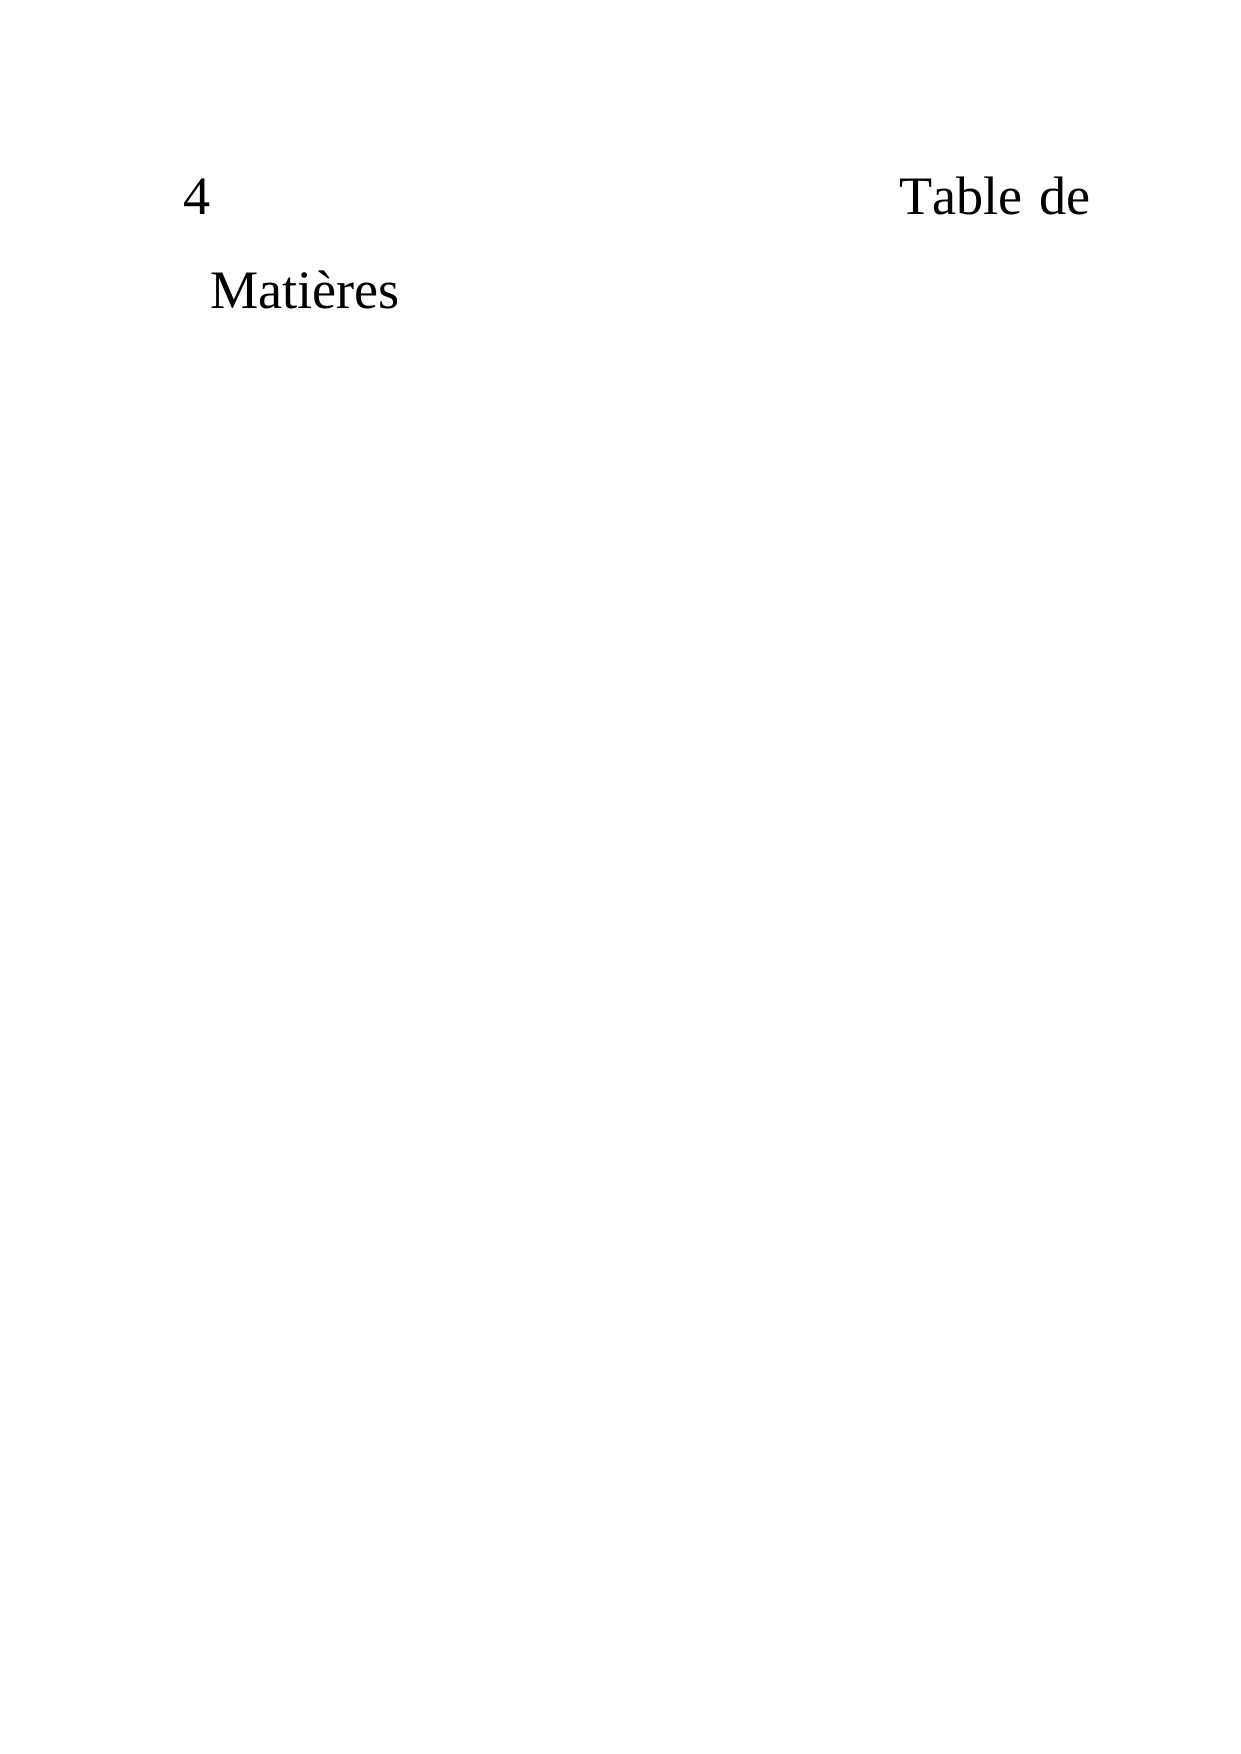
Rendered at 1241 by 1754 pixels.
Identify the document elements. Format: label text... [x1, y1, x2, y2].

subtitle Table de Matières [210, 164, 1093, 320]
